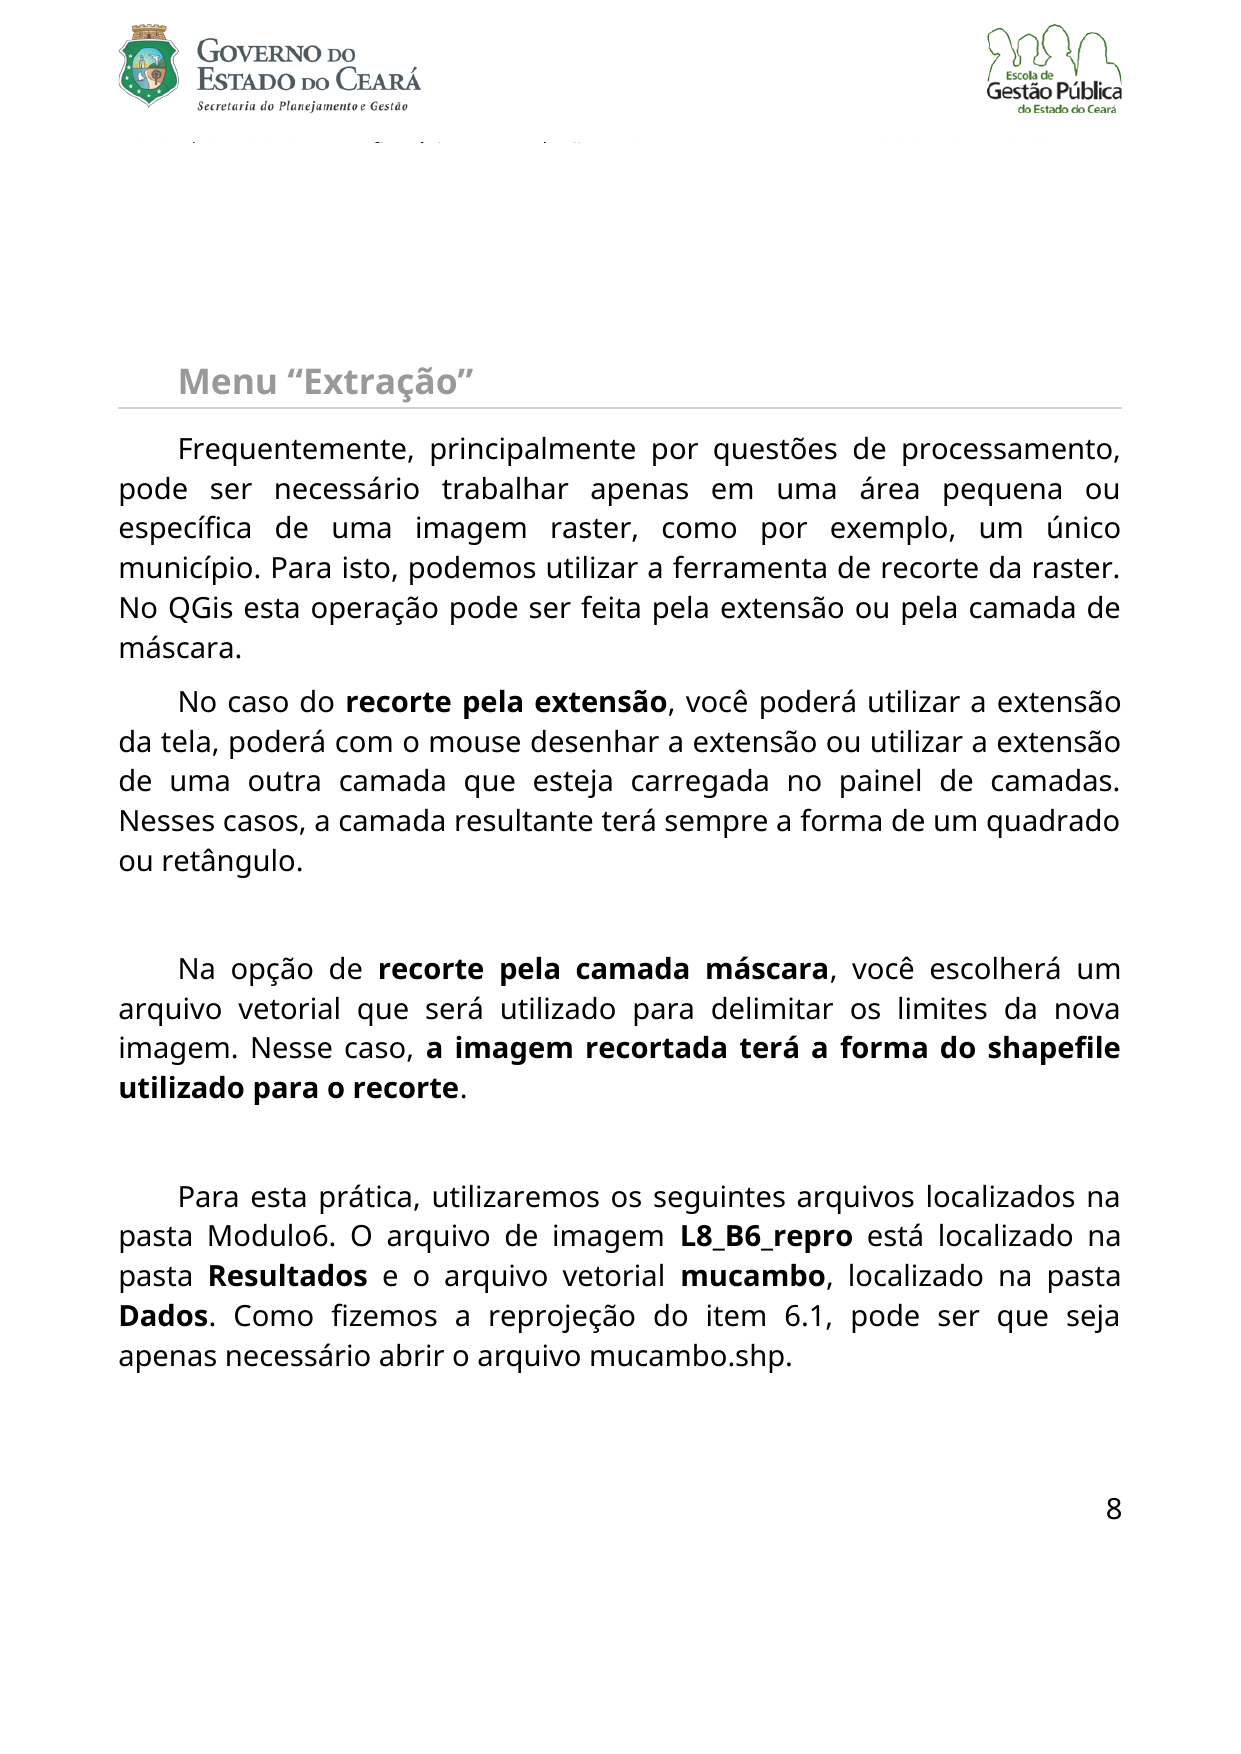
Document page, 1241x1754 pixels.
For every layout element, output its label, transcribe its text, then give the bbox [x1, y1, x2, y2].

text Para esta prática, utilizaremos os seguintes arquivos localizados na pasta Modulo6. O arquivo de imagem L8_B6_repro está localizado na pasta Resultados e o arquivo vetorial mucambo, localizado na pasta Dados. Como fizemos a reprojeção do item 6.1, pode ser que seja apenas necessário abrir o arquivo mucambo.shp. [118, 1176, 1122, 1374]
subtitle Menu “Extração” [118, 356, 1122, 407]
text Na opção de recorte pela camada máscara, você escolherá um arquivo vetorial que será utilizado para delimitar os limites da nova imagem. Nesse caso, a imagem recortada terá a forma do shapefile utilizado para o recorte. [118, 948, 1122, 1107]
text Frequentemente, principalmente por questões de processamento, pode ser necessário trabalhar apenas em uma área pequena ou específica de uma imagem raster, como por exemplo, um único município. Para isto, podemos utilizar a ferramenta de recorte da raster. No QGis esta operação pode ser feita pela extensão ou pela camada de máscara. [118, 428, 1122, 667]
picture [118, 24, 1122, 113]
text No caso do recorte pela extensão, você poderá utilizar a extensão da tela, poderá com o mouse desenhar a extensão ou utilizar a extensão de uma outra camada que esteja carregada no painel de camadas. Nesses casos, a camada resultante terá sempre a forma de um quadrado ou retângulo. [118, 681, 1122, 879]
